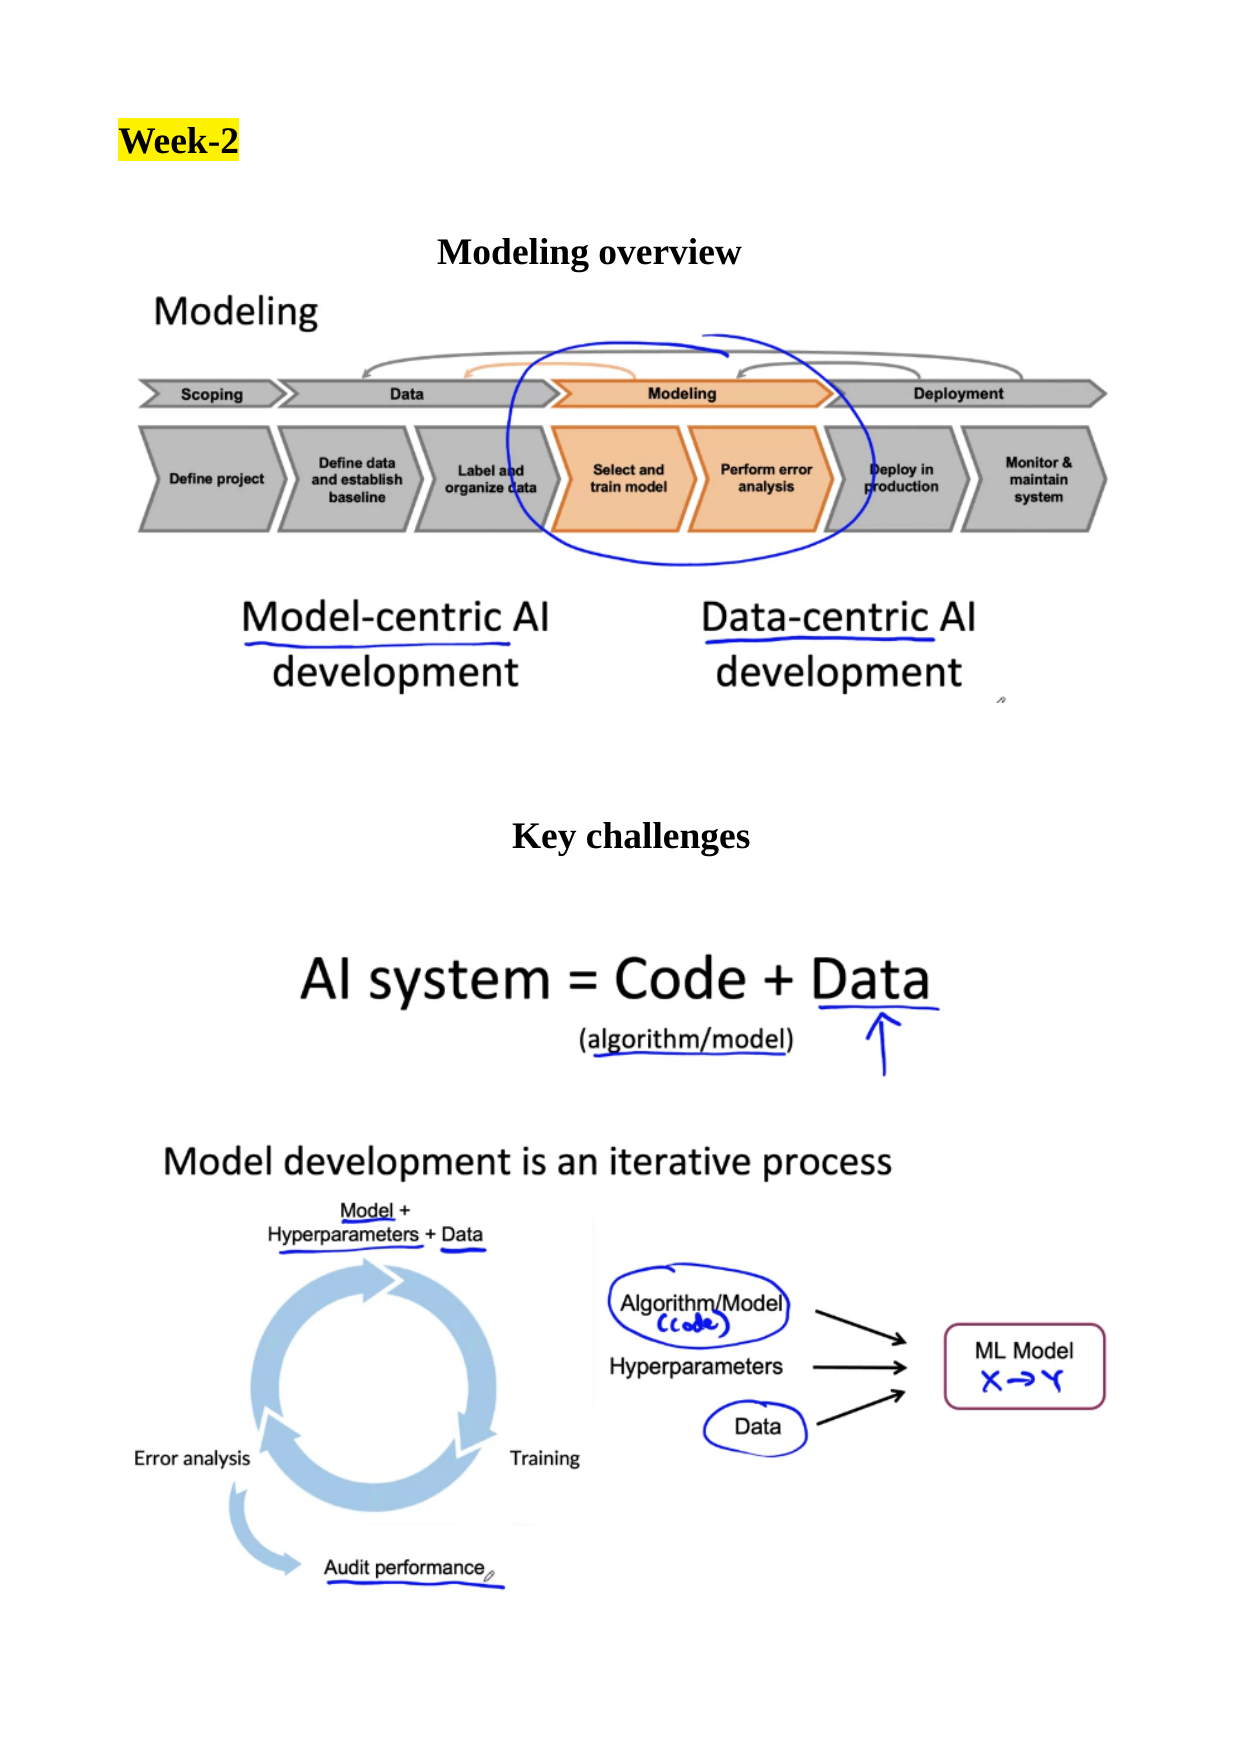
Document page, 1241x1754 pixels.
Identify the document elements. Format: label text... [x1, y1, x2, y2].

subtitle Modeling overview [118, 229, 1122, 272]
text Week-2 [118, 118, 1122, 161]
picture [118, 1126, 1123, 1594]
picture [118, 908, 1123, 1098]
picture [118, 285, 1123, 703]
subtitle Key challenges [118, 814, 1122, 857]
